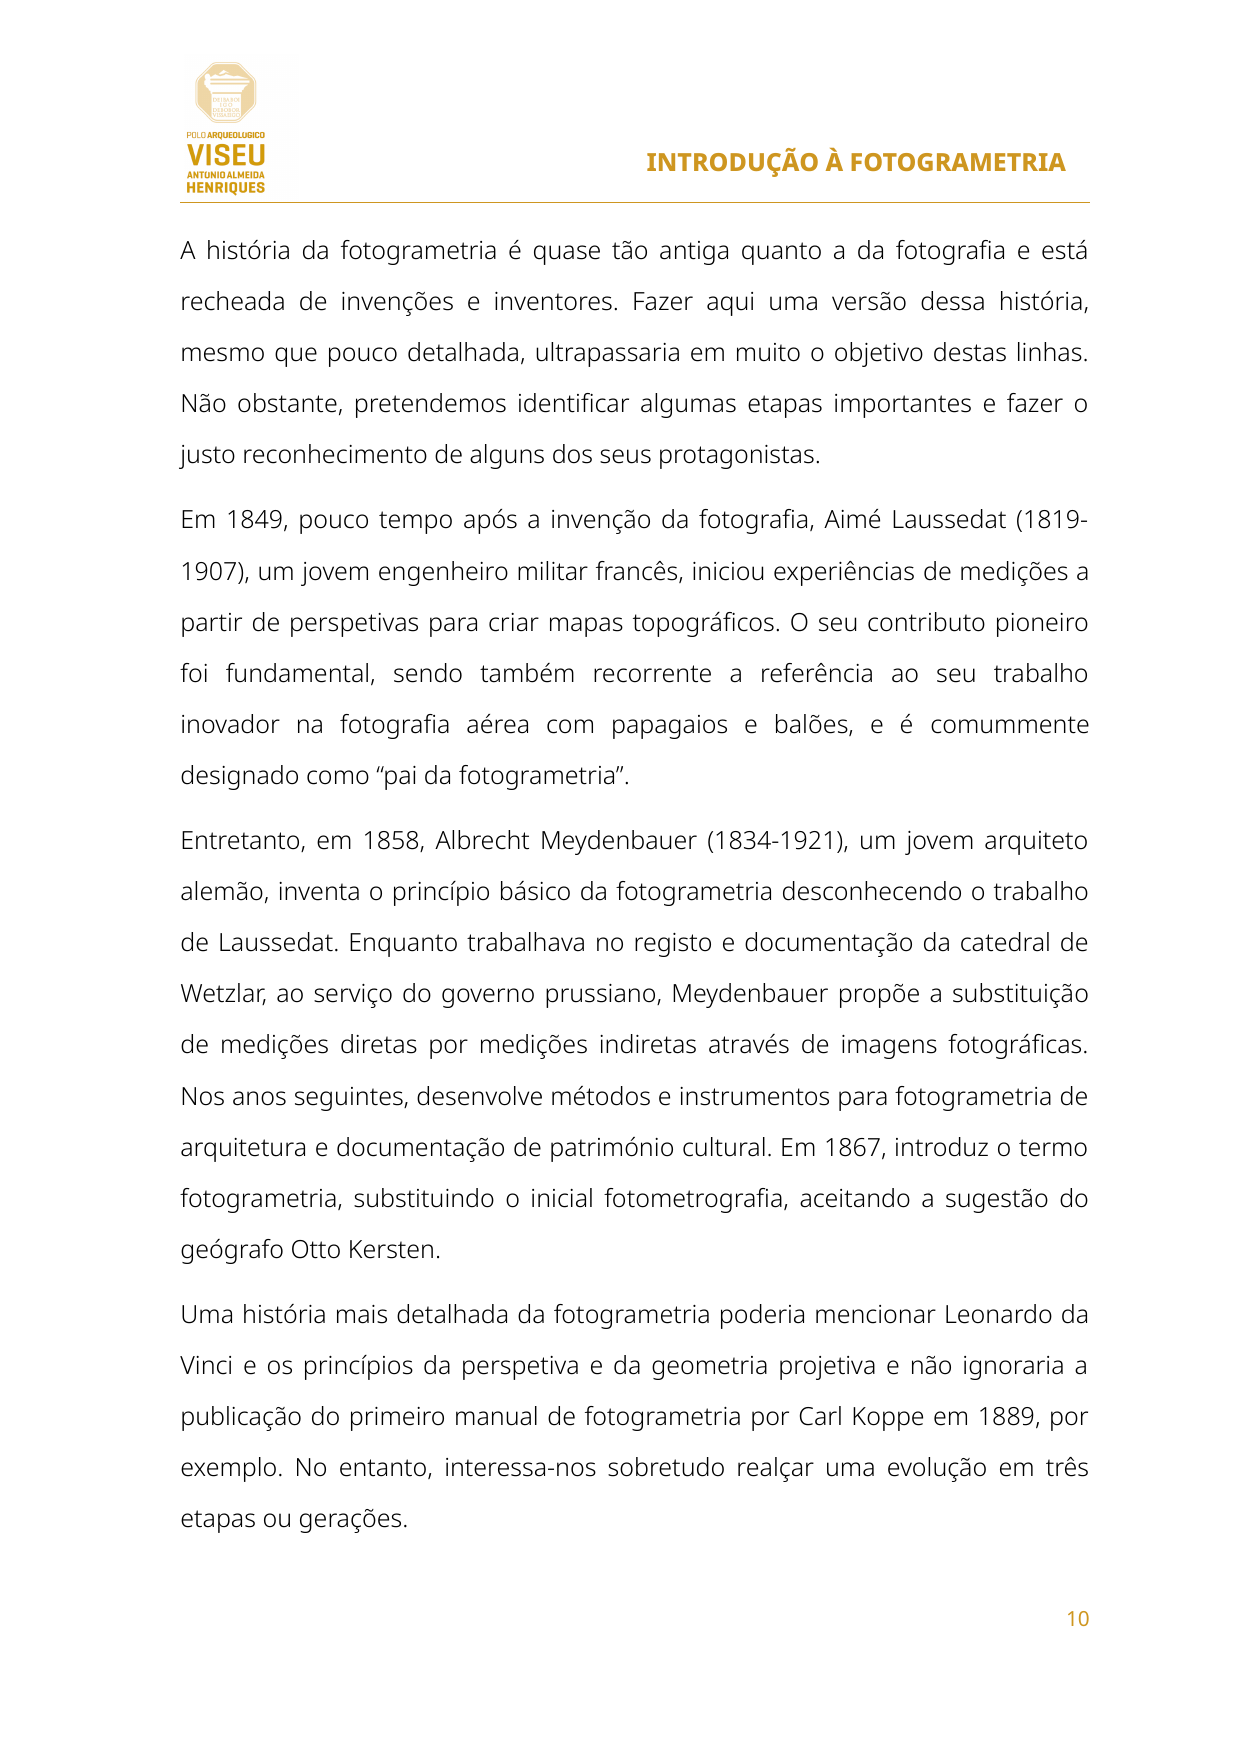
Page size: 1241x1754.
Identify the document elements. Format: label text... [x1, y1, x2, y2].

text Uma história mais detalhada da fotogrametria poderia mencionar Leonardo da Vinci e os princípios da perspetiva e da geometria projetiva e não ignoraria a publicação do primeiro manual de fotogrametria por Carl Koppe em 1889, por exemplo. No entanto, interessa-nos sobretudo realçar uma evolução em três etapas ou gerações. [180, 1297, 1090, 1535]
picture [184, 54, 300, 202]
text Entretanto, em 1858, Albrecht Meydenbauer (1834-1921), um jovem arquiteto alemão, inventa o princípio básico da fotogrametria desconhecendo o trabalho de Laussedat. Enquanto trabalhava no registo e documentação da catedral de Wetzlar, ao serviço do governo prussiano, Meydenbauer propõe a substituição de medições diretas por medições indiretas através de imagens fotográficas. Nos anos seguintes, desenvolve métodos e instrumentos para fotogrametria de arquitetura e documentação de património cultural. Em 1867, introduz o termo fotogrametria, substituindo o inicial fotometrografia, aceitando a sugestão do geógrafo Otto Kersten. [180, 823, 1090, 1265]
text Em 1849, pouco tempo após a invenção da fotografia, Aimé Laussedat (1819-1907), um jovem engenheiro militar francês, iniciou experiências de medições a partir de perspetivas para criar mapas topográficos. O seu contributo pioneiro foi fundamental, sendo também recorrente a referência ao seu trabalho inovador na fotografia aérea com papagaios e balões, e é comummente designado como “pai da fotogrametria”. [180, 502, 1090, 791]
text A história da fotogrametria é quase tão antiga quanto a da fotografia e está recheada de invenções e inventores. Fazer aqui uma versão dessa história, mesmo que pouco detalhada, ultrapassaria em muito o objetivo destas linhas. Não obstante, pretendemos identificar algumas etapas importantes e fazer o justo reconhecimento de alguns dos seus protagonistas. [180, 232, 1090, 471]
